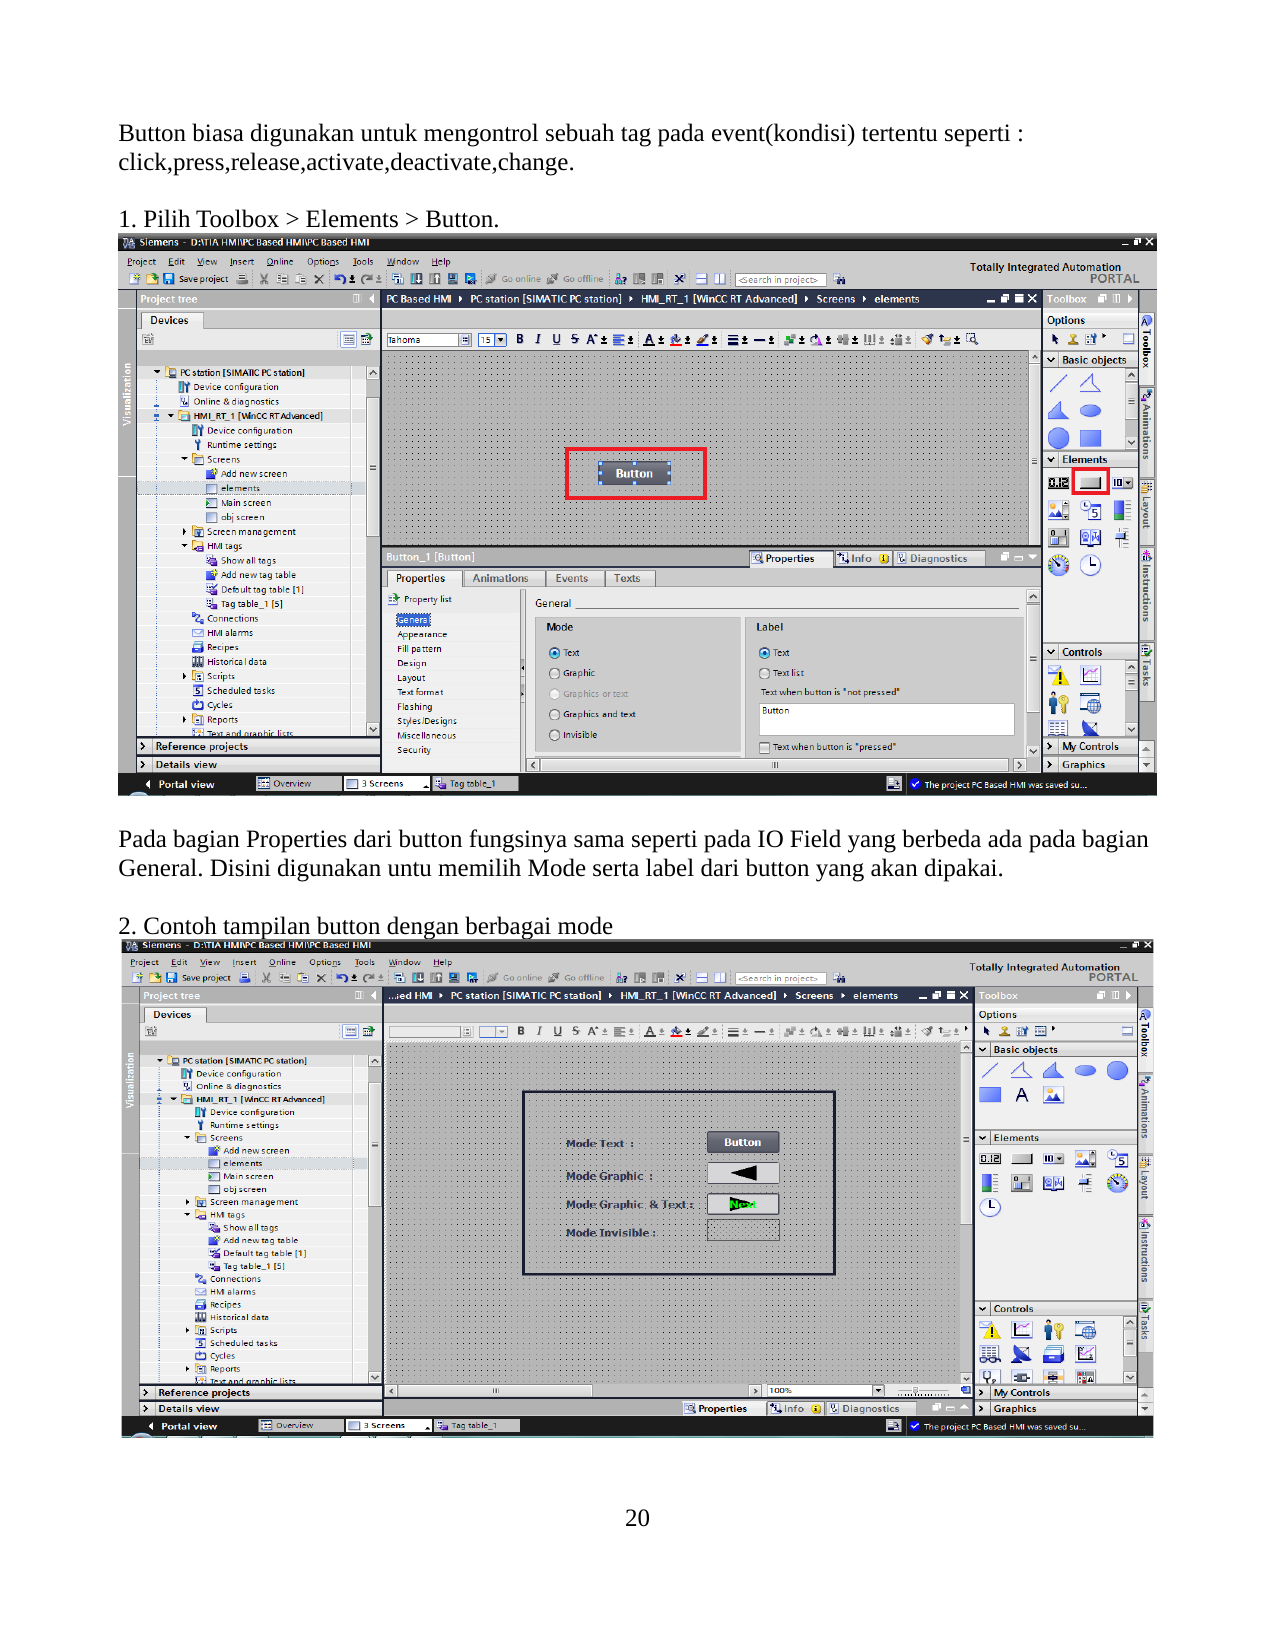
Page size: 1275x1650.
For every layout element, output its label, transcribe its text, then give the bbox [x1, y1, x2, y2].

picture [121, 939, 1154, 1438]
picture [118, 233, 1157, 796]
text Button biasa digunakan untuk mengontrol sebuah tag pada event(kondisi) tertentu seperti : click,press,release,activate,deactivate,change. [118, 118, 1157, 176]
text 1. Pilih Toolbox > Elements > Button. [118, 204, 1157, 233]
text Pada bagian Properties dari button fungsinya sama seperti pada IO Field yang berbeda ada pada bagian General. Disini digunakan untu memilih Mode serta label dari button yang akan dipakai. [118, 824, 1157, 882]
text 2. Contoh tampilan button dengan berbagai mode [118, 911, 1157, 939]
